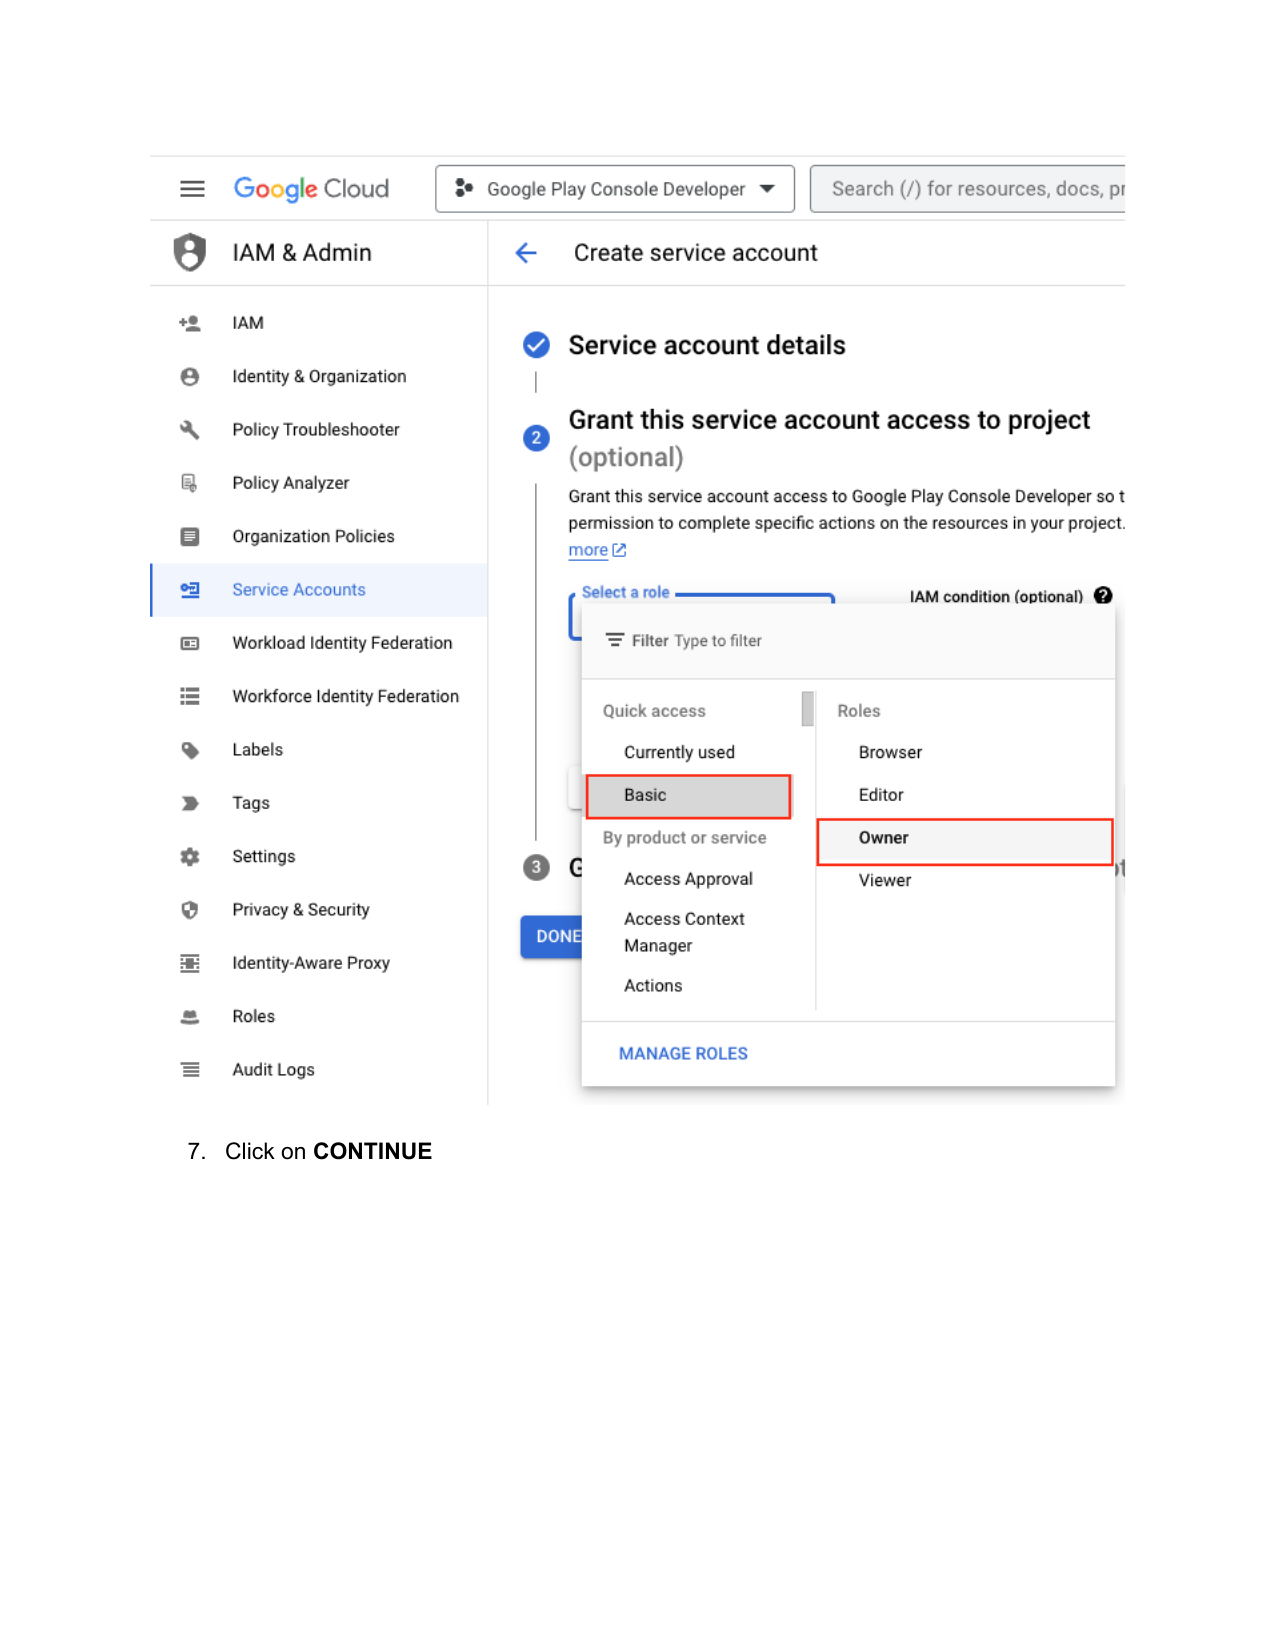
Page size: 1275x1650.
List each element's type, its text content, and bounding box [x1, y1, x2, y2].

list Click on CONTINUE [187, 1138, 1125, 1164]
picture [150, 150, 1125, 1105]
